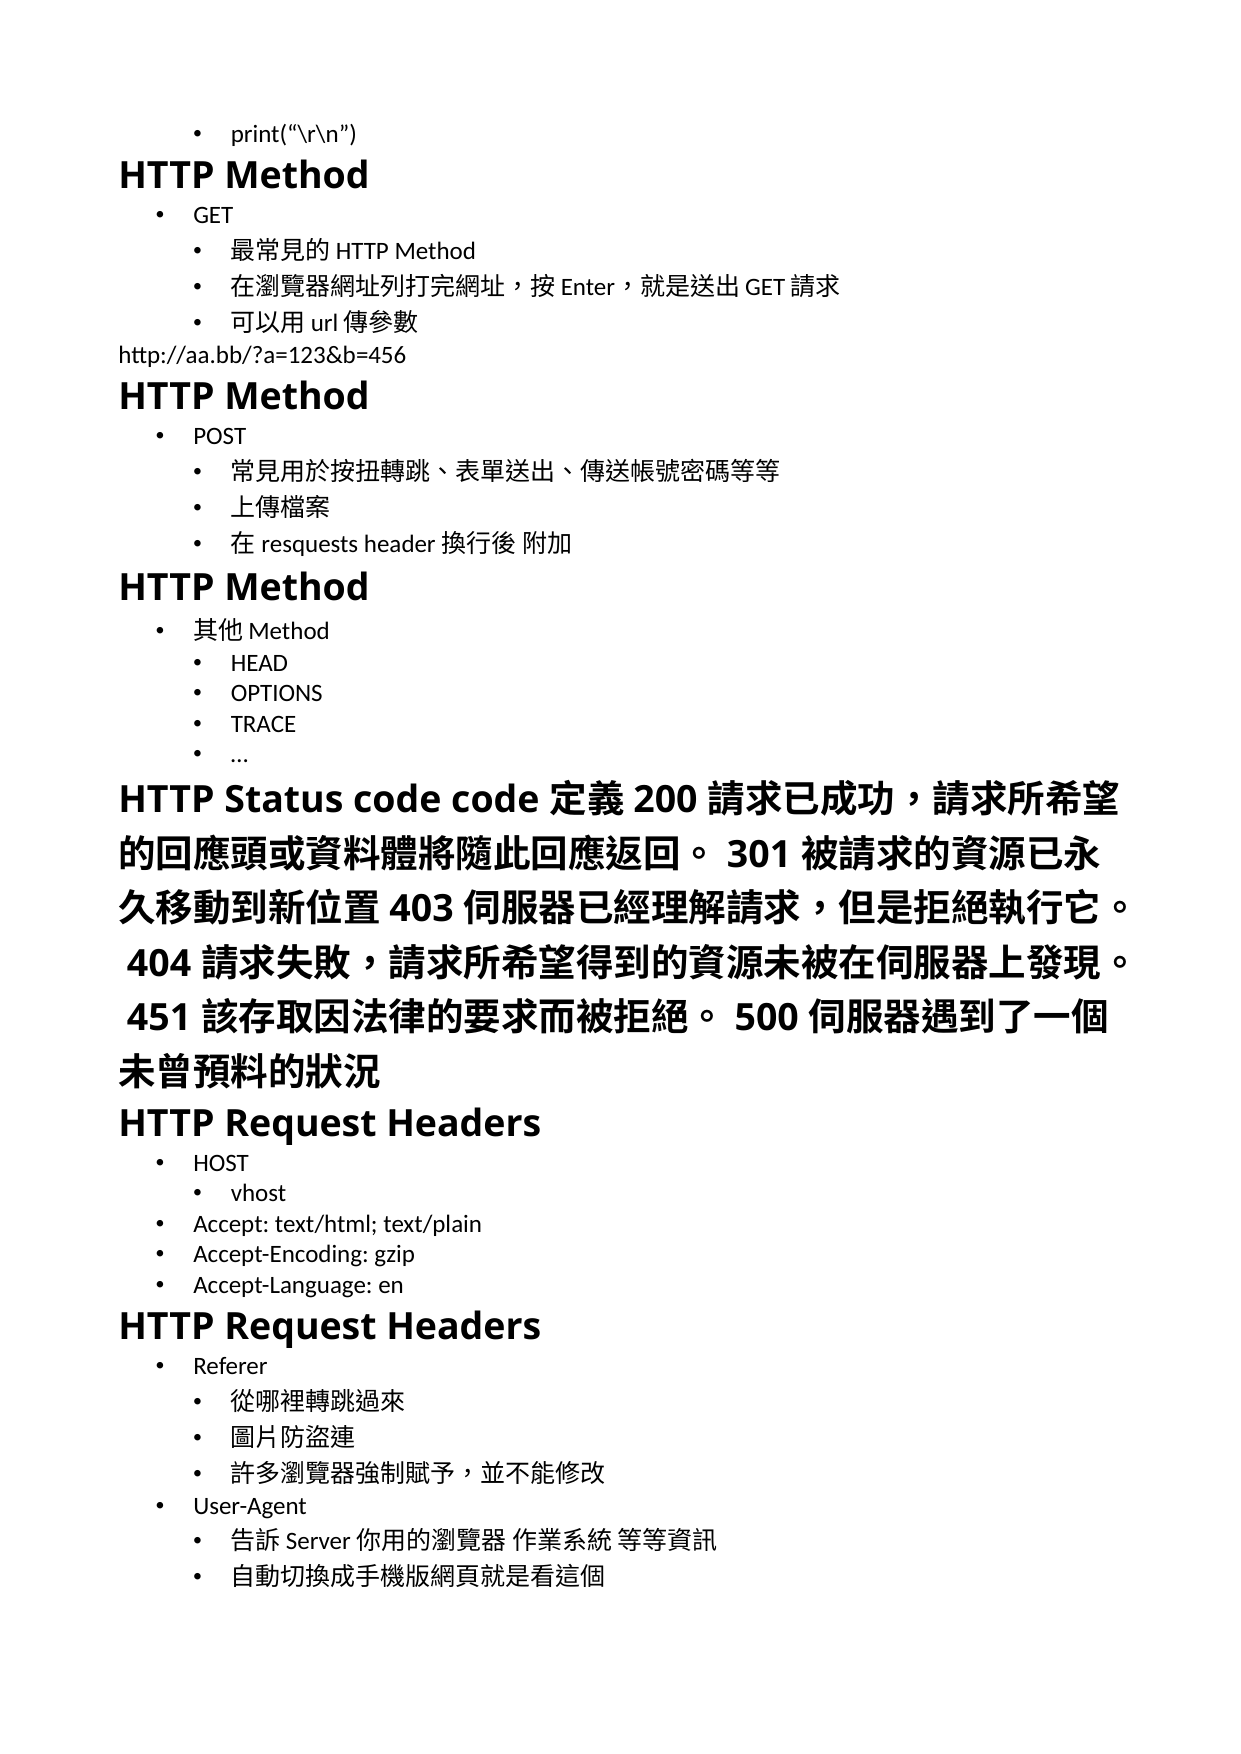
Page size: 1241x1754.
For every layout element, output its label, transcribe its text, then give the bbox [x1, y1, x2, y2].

list 上傳檔案 [193, 487, 1122, 523]
list … [193, 739, 1122, 769]
list HOST [156, 1147, 1122, 1177]
list 可以用url傳參數 [193, 303, 1122, 339]
list 常見用於按扭轉跳、表單送出、傳送帳號密碼等等 [193, 451, 1122, 487]
list 從哪裡轉跳過來 [193, 1381, 1122, 1417]
list Accept: text/html; text/plain [156, 1208, 1122, 1238]
list Accept-Language: en [156, 1269, 1122, 1299]
list print(“\r\n”) [193, 118, 1122, 149]
list 在 resquests header 換行後 附加 [193, 523, 1122, 560]
list Accept-Encoding: gzip [156, 1238, 1122, 1269]
list 圖片防盜連 [193, 1417, 1122, 1453]
list 自動切換成手機版網頁就是看這個 [193, 1557, 1122, 1593]
list 其他Method [156, 611, 1122, 647]
subtitle HTTP Method [118, 149, 1122, 200]
list 告訴Server 你用的瀏覽器 作業系統 等等資訊 [193, 1520, 1122, 1557]
list Referer [156, 1351, 1122, 1381]
list OPTIONS [193, 678, 1122, 708]
list GET [156, 200, 1122, 230]
text http://aa.bb/?a=123&b=456 [118, 339, 1122, 369]
subtitle HTTP Method [118, 369, 1122, 421]
list 最常見的HTTP Method [193, 230, 1122, 266]
subtitle HTTP Status code code 定義 200 請求已成功，請求所希望的回應頭或資料體將隨此回應返回。 301 被請求的資源已永久移動到新位置 403 伺服器已經理解請求，但是拒絕執行它。 404 請求失敗，請求所希望得到的資源未被在伺服器上發現。 451 該存取因法律的要求而被拒絕。 500 伺服器遇到了一個未曾預料的狀況 [118, 769, 1122, 1096]
list 許多瀏覽器強制賦予，並不能修改 [193, 1453, 1122, 1490]
list 在瀏覽器網址列打完網址，按Enter，就是送出GET請求 [193, 266, 1122, 303]
list HEAD [193, 647, 1122, 678]
list User-Agent [156, 1490, 1122, 1520]
list TRACE [193, 708, 1122, 739]
list POST [156, 421, 1122, 451]
subtitle HTTP Request Headers [118, 1299, 1122, 1351]
subtitle HTTP Request Headers [118, 1096, 1122, 1147]
list vhost [193, 1177, 1122, 1208]
subtitle HTTP Method [118, 560, 1122, 611]
